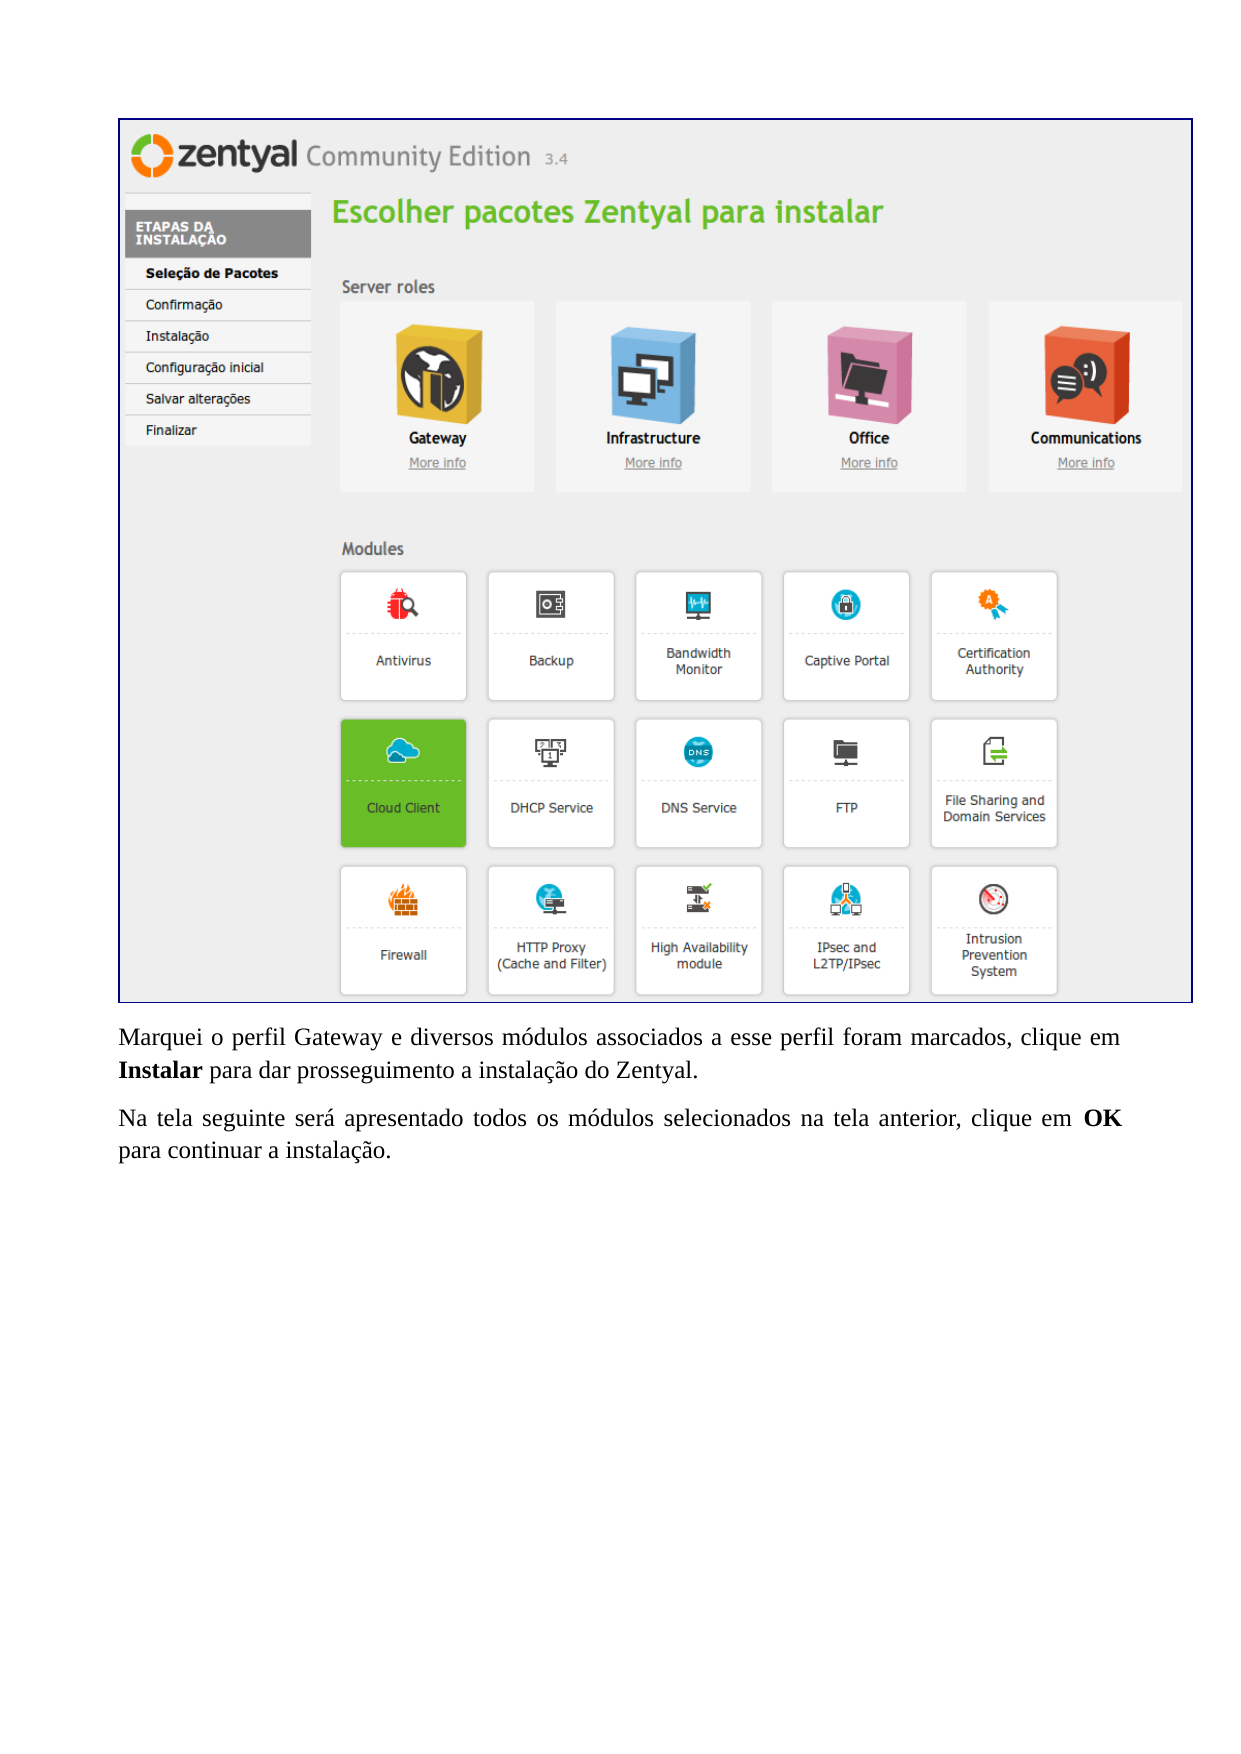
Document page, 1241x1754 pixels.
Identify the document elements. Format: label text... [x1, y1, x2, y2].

picture [120, 120, 1191, 1002]
text Na tela seguinte será apresentado todos os módulos selecionados na tela anterior, clique em OK para continuar a instalação. [118, 1103, 1122, 1164]
text Marquei o perfil Gateway e diversos módulos associados a esse perfil foram marcados, clique em Instalar para dar prosseguimento a instalação do Zentyal. [118, 1022, 1122, 1084]
